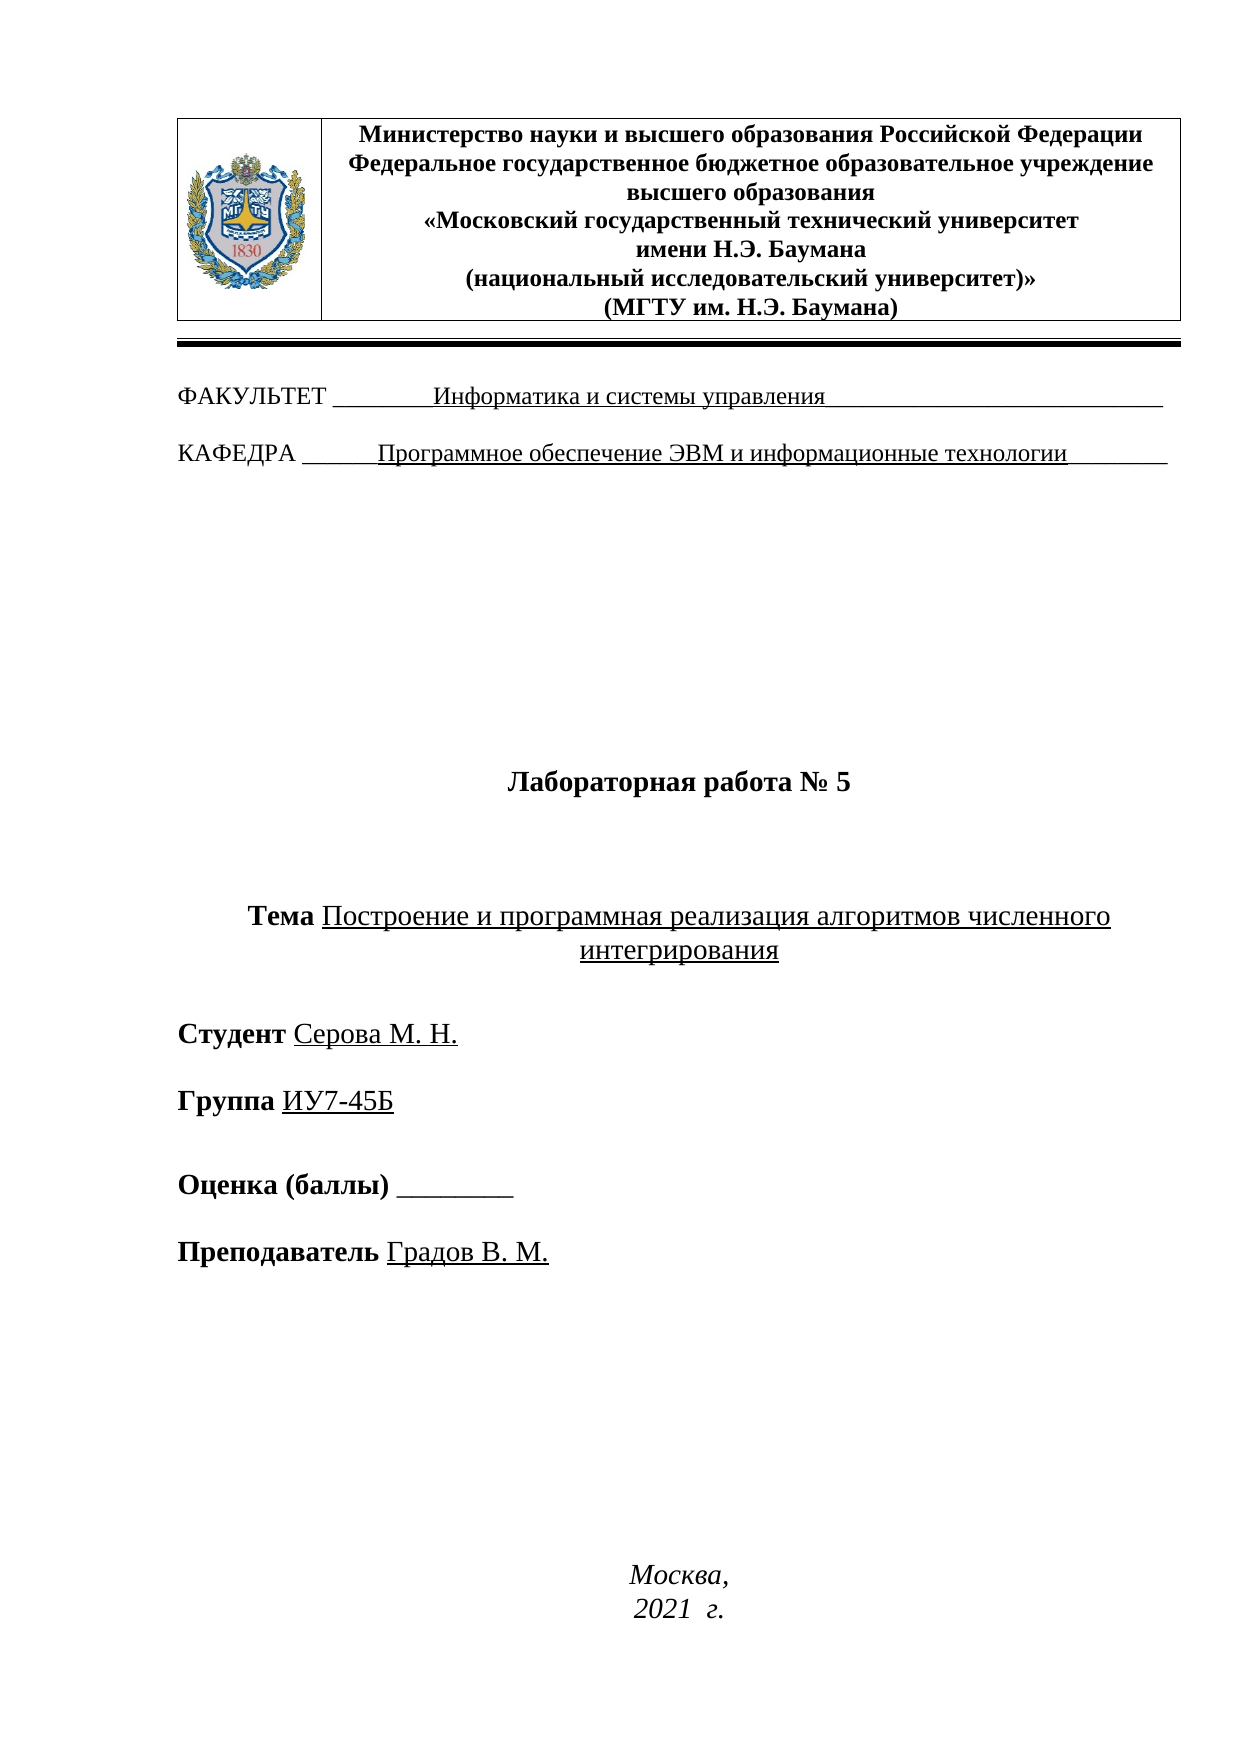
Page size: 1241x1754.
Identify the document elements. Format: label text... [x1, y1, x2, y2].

table_header [178, 119, 321, 320]
text ФАКУЛЬТЕТ ________Информатика и системы управления___________________________ [177, 381, 1181, 409]
text Москва, [177, 1557, 1181, 1591]
text 2021 г. [177, 1591, 1181, 1624]
text Группа ИУ7-45Б [177, 1083, 1181, 1116]
text Оценка (баллы) ________ [177, 1167, 1181, 1200]
text Студент Серова М. Н. [177, 1016, 1181, 1049]
picture [195, 153, 307, 290]
text КАФЕДРА ______Программное обеспечение ЭВМ и информационные технологии________ [177, 438, 1181, 467]
text Тема Построение и программная реализация алгоритмов численного интегрирования [177, 898, 1181, 965]
text Преподаватель Градов В. М. [177, 1234, 1181, 1267]
text Лабораторная работа № 5 [177, 764, 1181, 798]
table_header Министерство науки и высшего образования Российской Федерации Федеральное государственное бюджетное образовательное учреждение высшего образования «Московский государственный технический университет имени Н.Э. Баумана (национальный исследовательский университет)» (МГТУ им. Н.Э. Баумана) [322, 119, 1180, 320]
